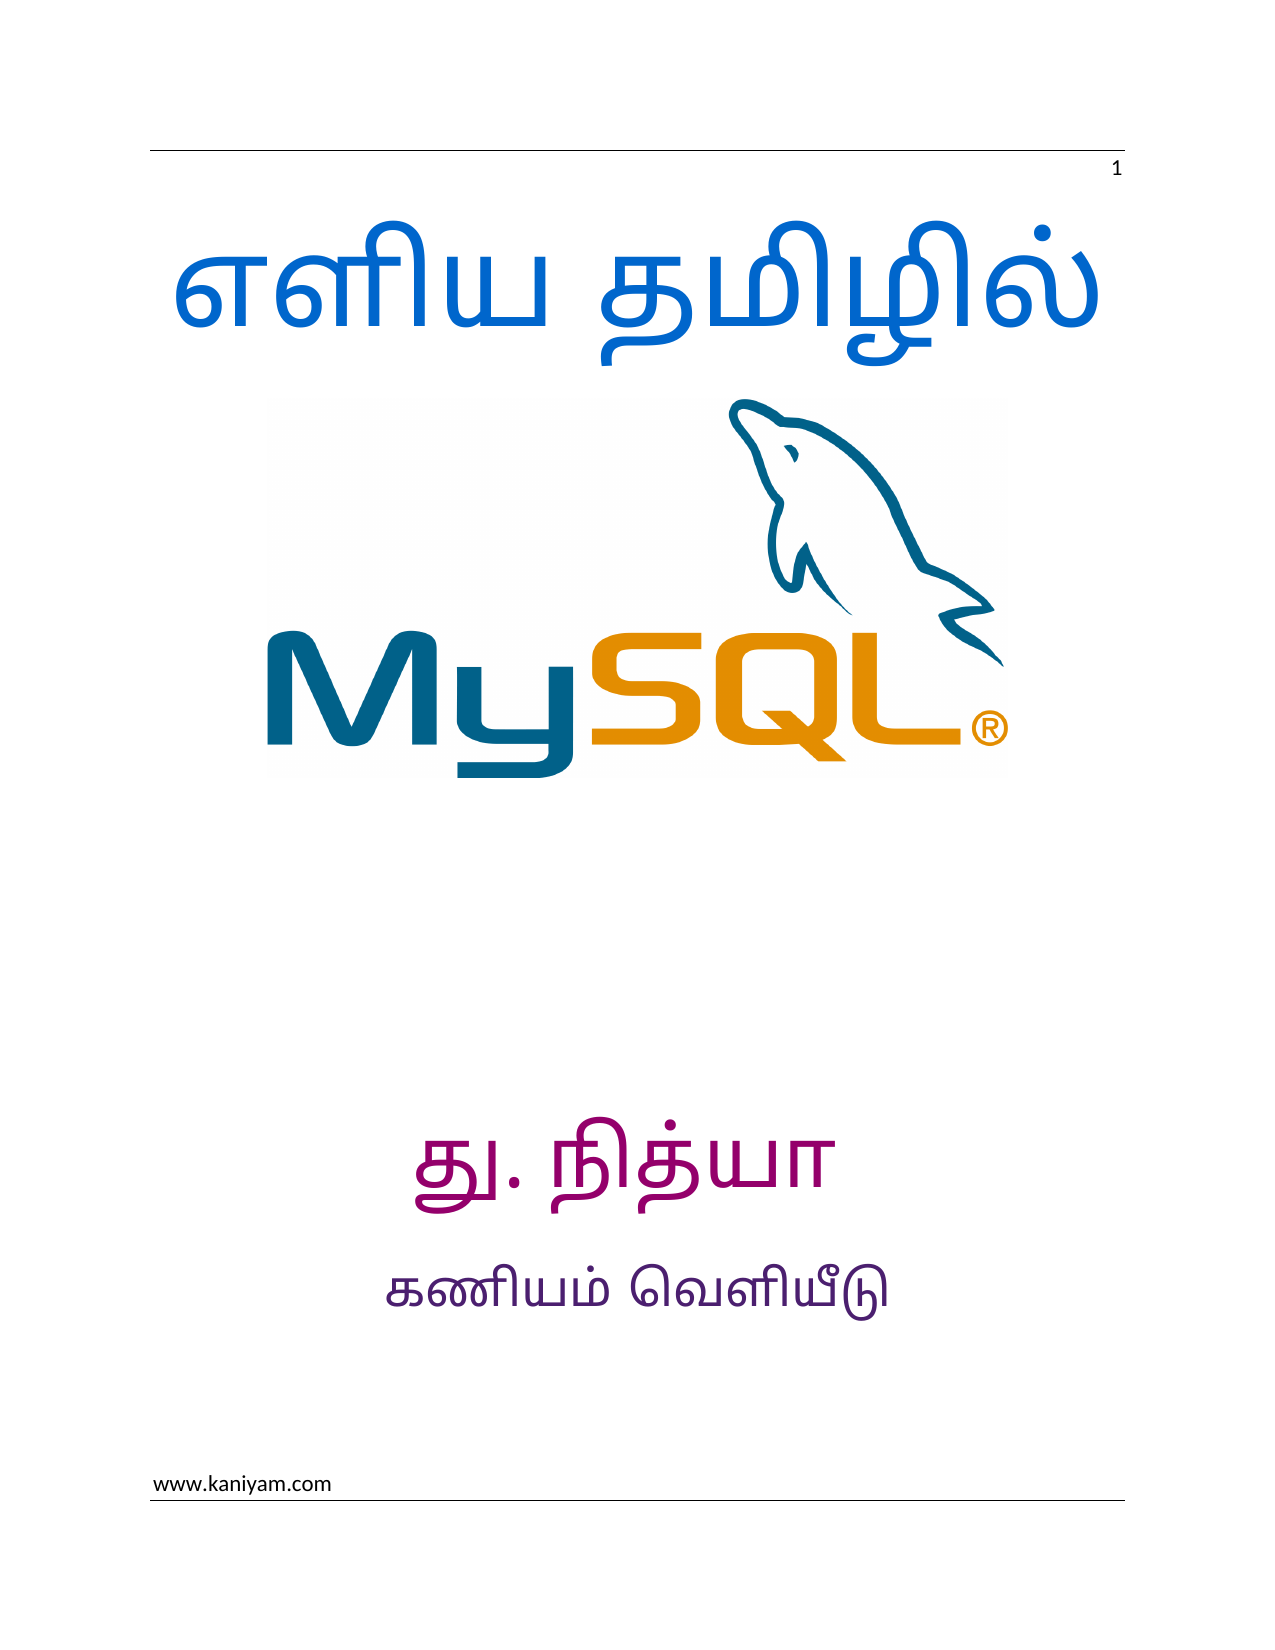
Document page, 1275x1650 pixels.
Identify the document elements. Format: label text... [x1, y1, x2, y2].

picture [266, 398, 1009, 778]
text து. நித்யா கணியம் வெளியீடு [153, 1098, 1122, 1318]
text எளிய தமிழில் [153, 211, 1122, 356]
